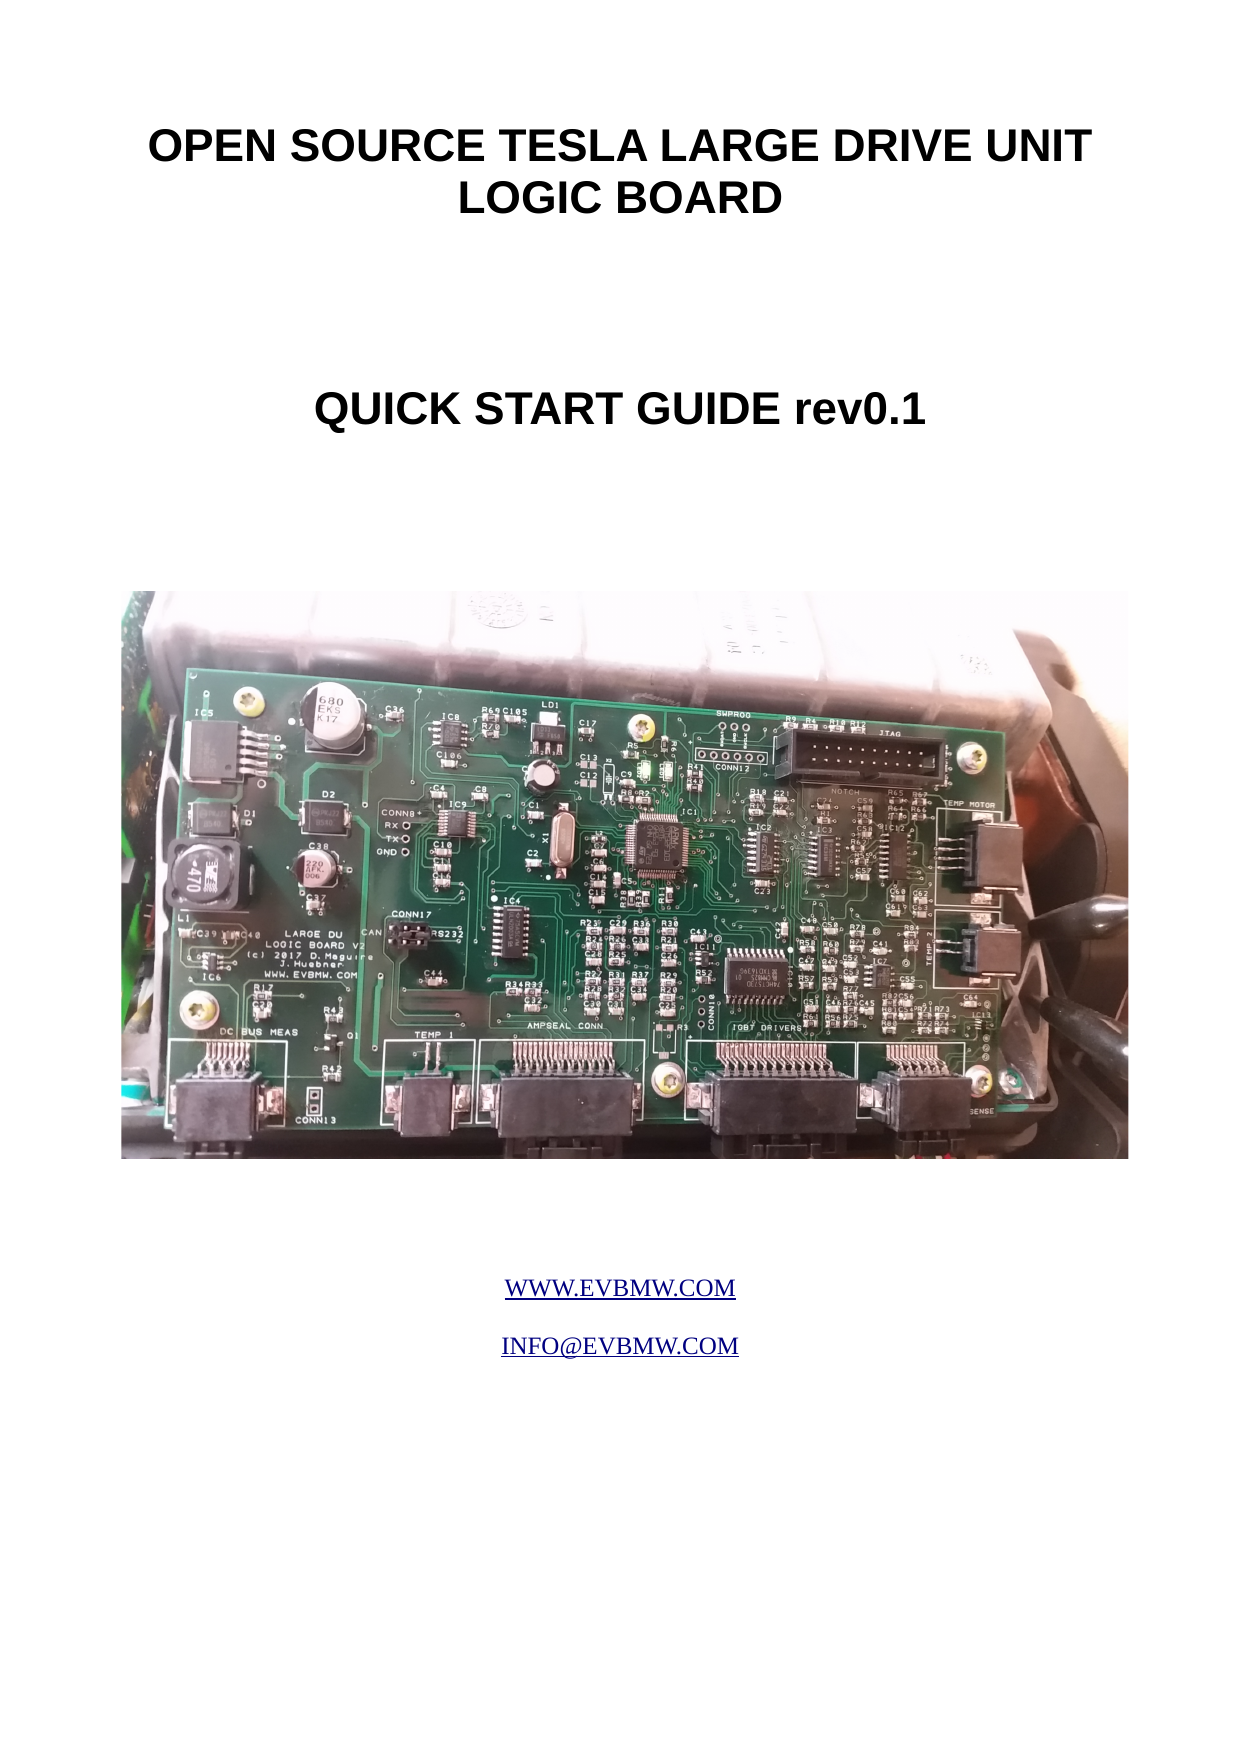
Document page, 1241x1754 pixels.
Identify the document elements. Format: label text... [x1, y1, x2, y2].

text WWW.EVBMW.COM [118, 1273, 1122, 1302]
text QUICK START GUIDE rev0.1 [118, 382, 1122, 434]
text INFO@EVBMW.COM [118, 1331, 1122, 1359]
text OPEN SOURCE TESLA LARGE DRIVE UNIT LOGIC BOARD [118, 118, 1122, 223]
picture [121, 591, 1129, 1159]
